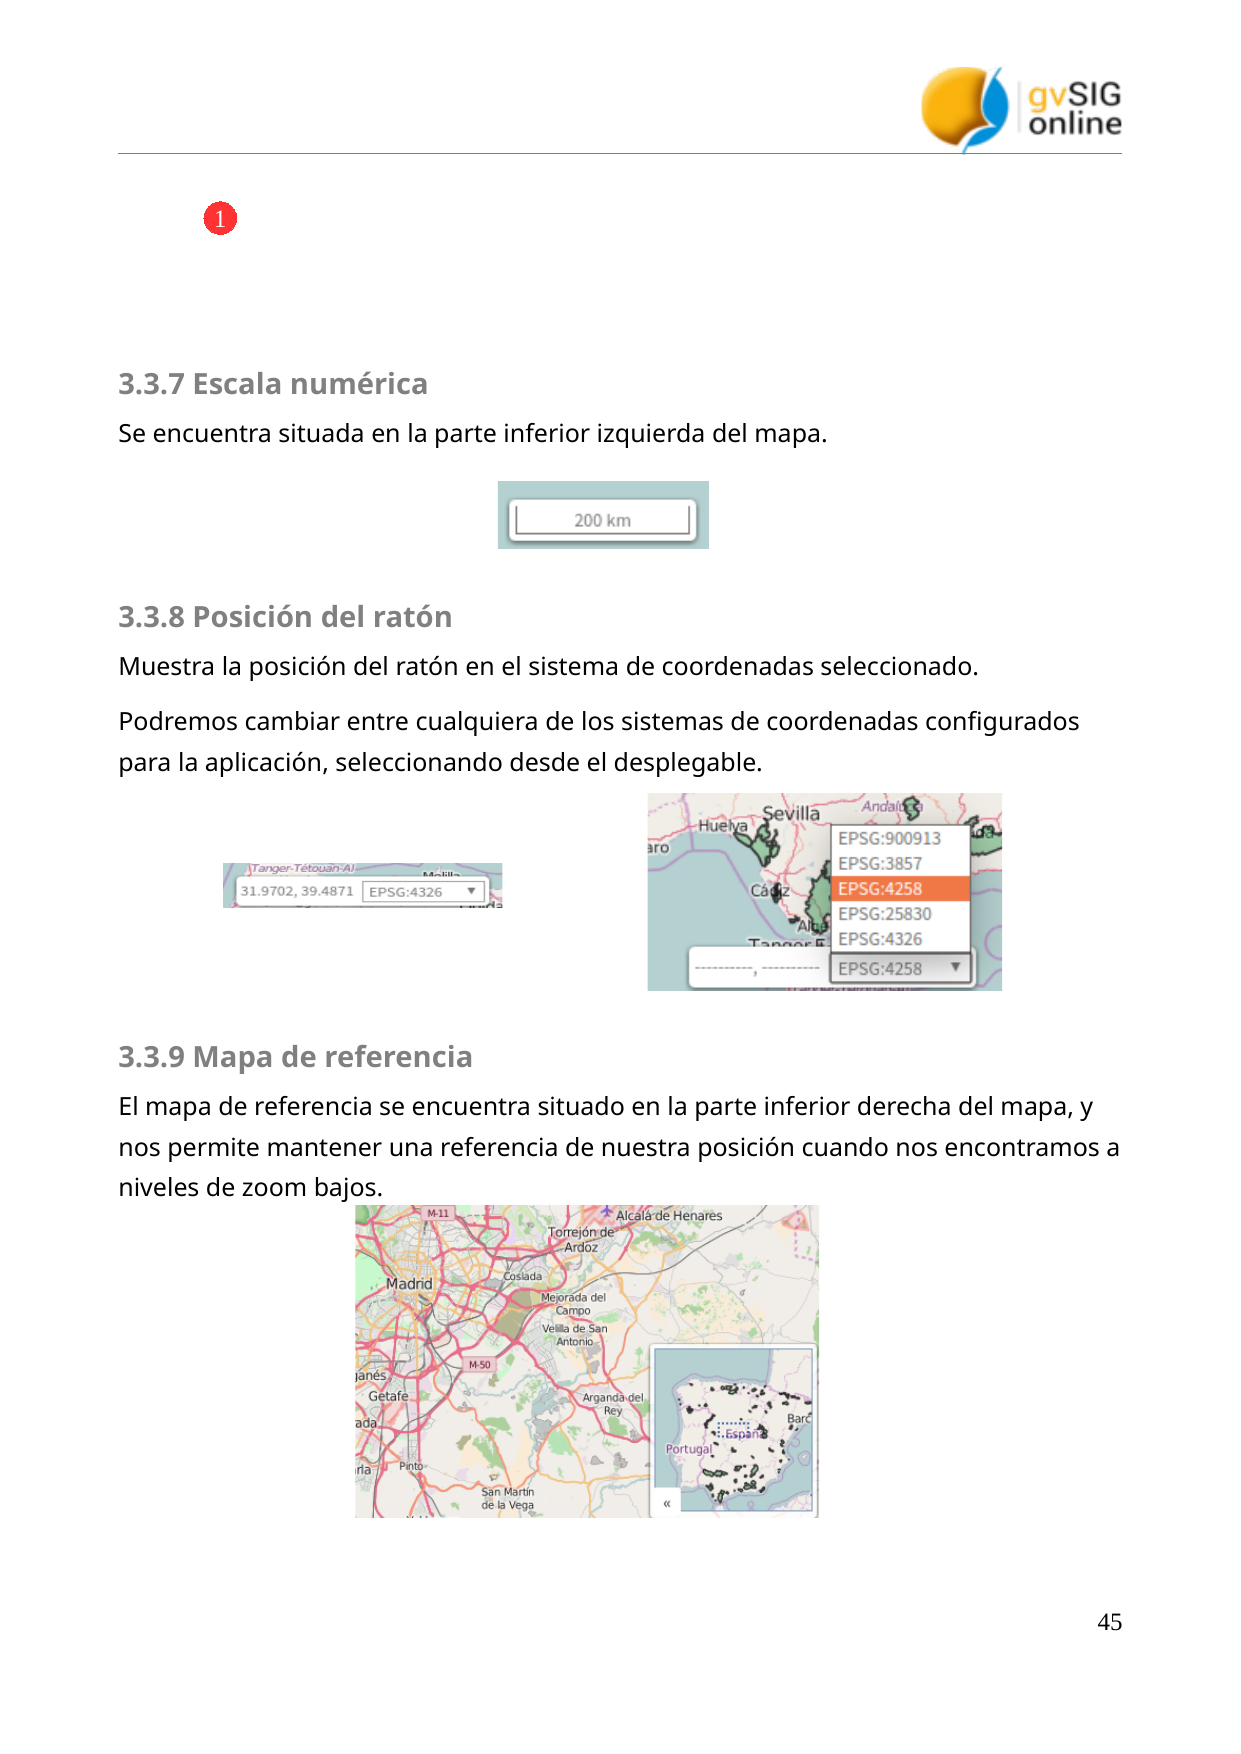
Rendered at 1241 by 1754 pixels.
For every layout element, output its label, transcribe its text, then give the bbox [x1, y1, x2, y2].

text El mapa de referencia se encuentra situado en la parte inferior derecha del mapa, y nos permite mantener una referencia de nuestra posición cuando nos encontramos a niveles de zoom bajos. [118, 1088, 1122, 1204]
picture [647, 793, 1003, 991]
picture [223, 863, 503, 908]
subtitle 3.3.8 Posición del ratón [118, 596, 1122, 636]
text Se encuentra situada en la parte inferior izquierda del mapa. [118, 415, 1122, 449]
subtitle 3.3.9 Mapa de referencia [118, 1036, 1122, 1076]
picture [355, 1205, 820, 1518]
text Podremos cambiar entre cualquiera de los sistemas de coordenadas configurados para la aplicación, seleccionando desde el desplegable. [118, 704, 1122, 779]
text Muestra la posición del ratón en el sistema de coordenadas seleccionado. [118, 648, 1122, 682]
picture [497, 481, 709, 549]
picture [921, 67, 1122, 155]
subtitle 3.3.7 Escala numérica [118, 363, 1122, 403]
